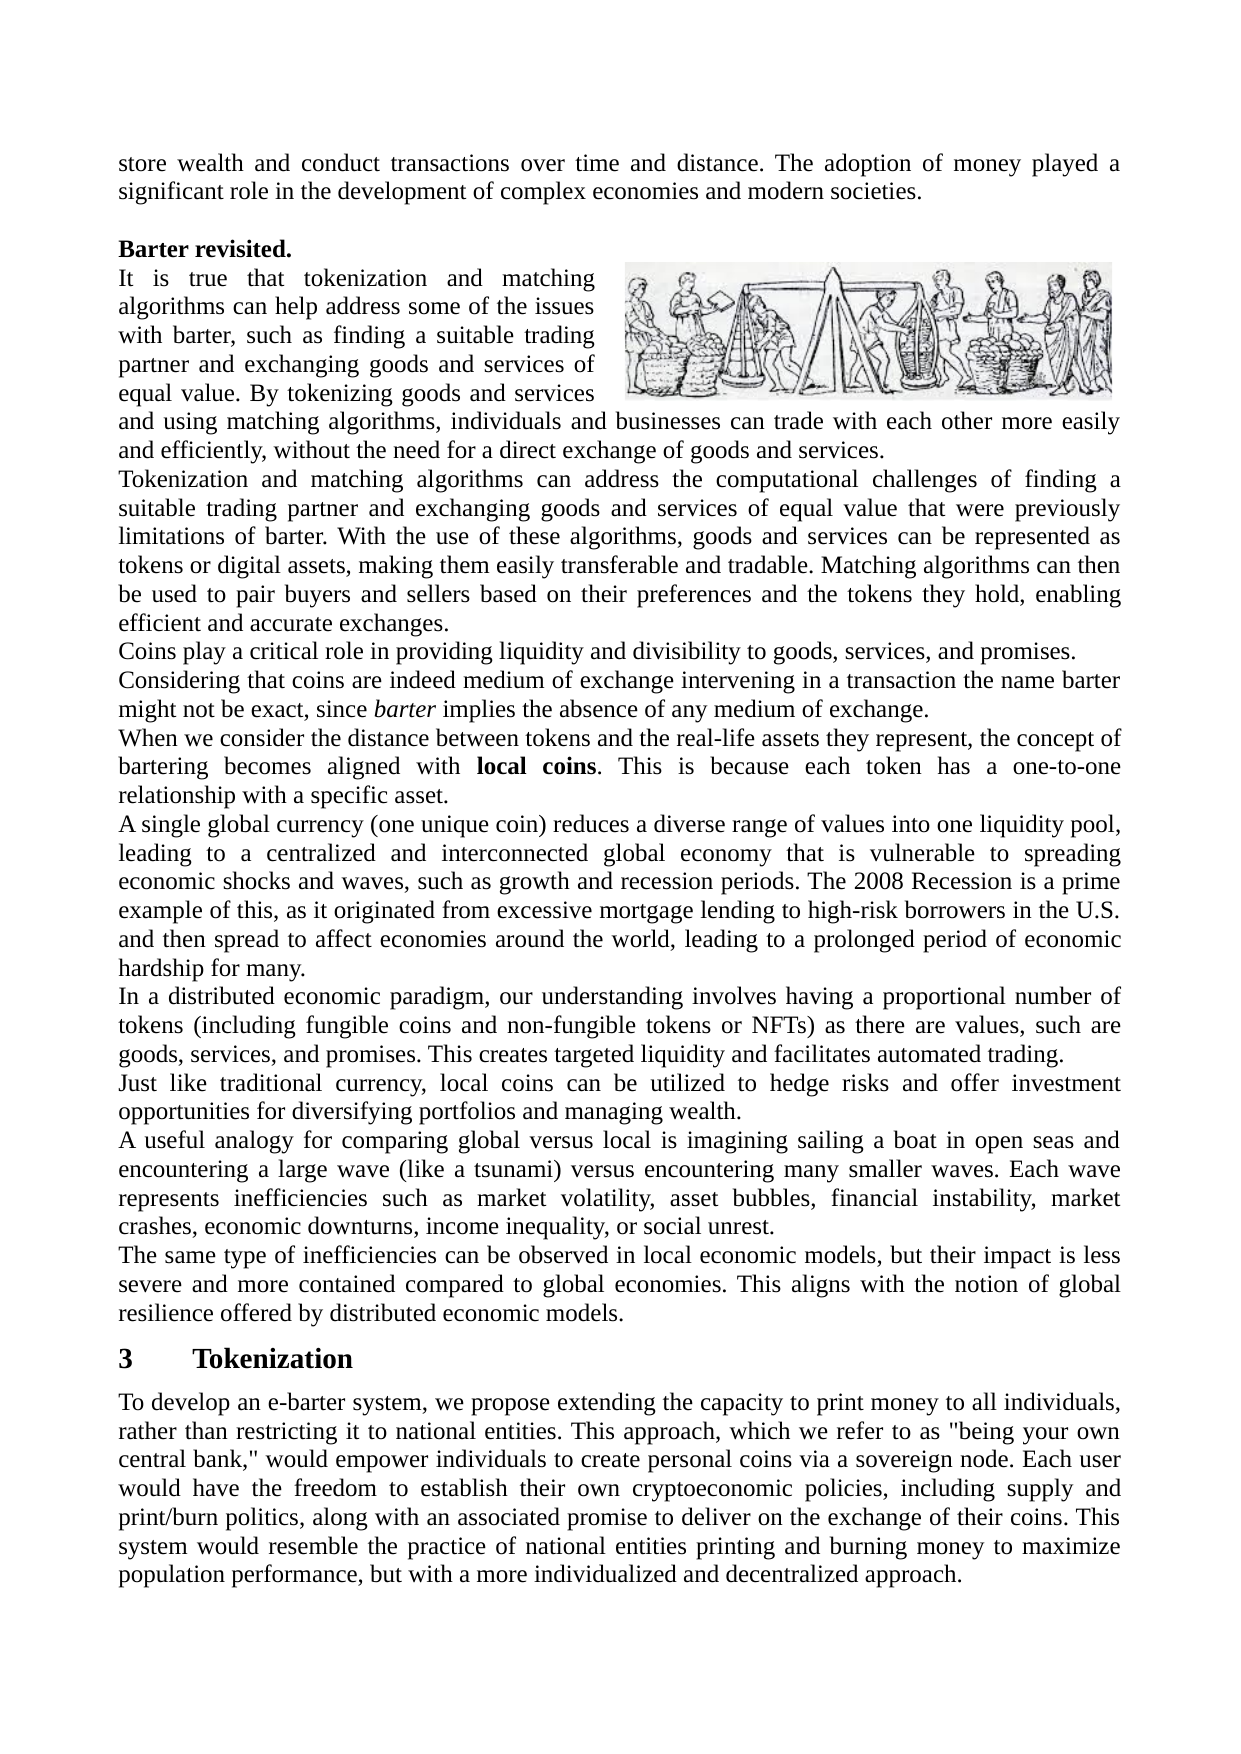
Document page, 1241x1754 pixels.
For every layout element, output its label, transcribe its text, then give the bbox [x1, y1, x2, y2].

text In a distributed economic paradigm, our understanding involves having a proportional number of tokens (including fungible coins and non-fungible tokens or NFTs) as there are values, such are goods, services, and promises. This creates targeted liquidity and facilitates automated trading. [118, 981, 1122, 1068]
text Considering that coins are indeed medium of exchange intervening in a transaction the name barter might not be exact, since barter implies the absence of any medium of exchange. [118, 665, 1122, 723]
text To develop an e-barter system, we propose extending the capacity to print money to all individuals, rather than restricting it to national entities. This approach, which we refer to as "being your own central bank," would empower individuals to create personal coins via a sovereign node. Each user would have the freedom to establish their own cryptoeconomic policies, including supply and print/burn politics, along with an associated promise to deliver on the exchange of their coins. This system would resemble the practice of national entities printing and burning money to maximize population performance, but with a more individualized and decentralized approach. [118, 1387, 1122, 1588]
text Coins play a critical role in providing liquidity and divisibility to goods, services, and promises. [118, 636, 1122, 665]
picture [624, 262, 1113, 401]
text store wealth and conduct transactions over time and distance. The adoption of money played a significant role in the development of complex economies and modern societies. [118, 148, 1122, 205]
text Just like traditional currency, local coins can be utilized to hedge risks and offer investment opportunities for diversifying portfolios and managing wealth. [118, 1068, 1122, 1125]
text It is true that tokenization and matching algorithms can help address some of the issues with barter, such as finding a suitable trading partner and exchanging goods and services of equal value. By tokenizing goods and services and using matching algorithms, individuals and businesses can trade with each other more easily and efficiently, without the need for a direct exchange of goods and services. [118, 263, 1122, 464]
text A useful analogy for comparing global versus local is imagining sailing a boat in open seas and encountering a large wave (like a tsunami) versus encountering many smaller waves. Each wave represents inefficiencies such as market volatility, asset bubbles, financial instability, market crashes, economic downturns, income inequality, or social unrest. [118, 1125, 1122, 1240]
text The same type of inefficiencies can be observed in local economic models, but their impact is less severe and more contained compared to global economies. This aligns with the notion of global resilience offered by distributed economic models. [118, 1240, 1122, 1326]
text When we consider the distance between tokens and the real-life assets they represent, the concept of bartering becomes aligned with local coins. This is because each token has a one-to-one relationship with a specific asset. [118, 723, 1122, 809]
subtitle Tokenization [118, 1341, 1122, 1374]
text Tokenization and matching algorithms can address the computational challenges of finding a suitable trading partner and exchanging goods and services of equal value that were previously limitations of barter. With the use of these algorithms, goods and services can be represented as tokens or digital assets, making them easily transferable and tradable. Matching algorithms can then be used to pair buyers and sellers based on their preferences and the tokens they hold, enabling efficient and accurate exchanges. [118, 464, 1122, 636]
text A single global currency (one unique coin) reduces a diverse range of values into one liquidity pool, leading to a centralized and interconnected global economy that is vulnerable to spreading economic shocks and waves, such as growth and recession periods. The 2008 Recession is a prime example of this, as it originated from excessive mortgage lending to high-risk borrowers in the U.S. and then spread to affect economies around the world, leading to a prolonged period of economic hardship for many. [118, 809, 1122, 981]
text Barter revisited. [118, 234, 1122, 263]
